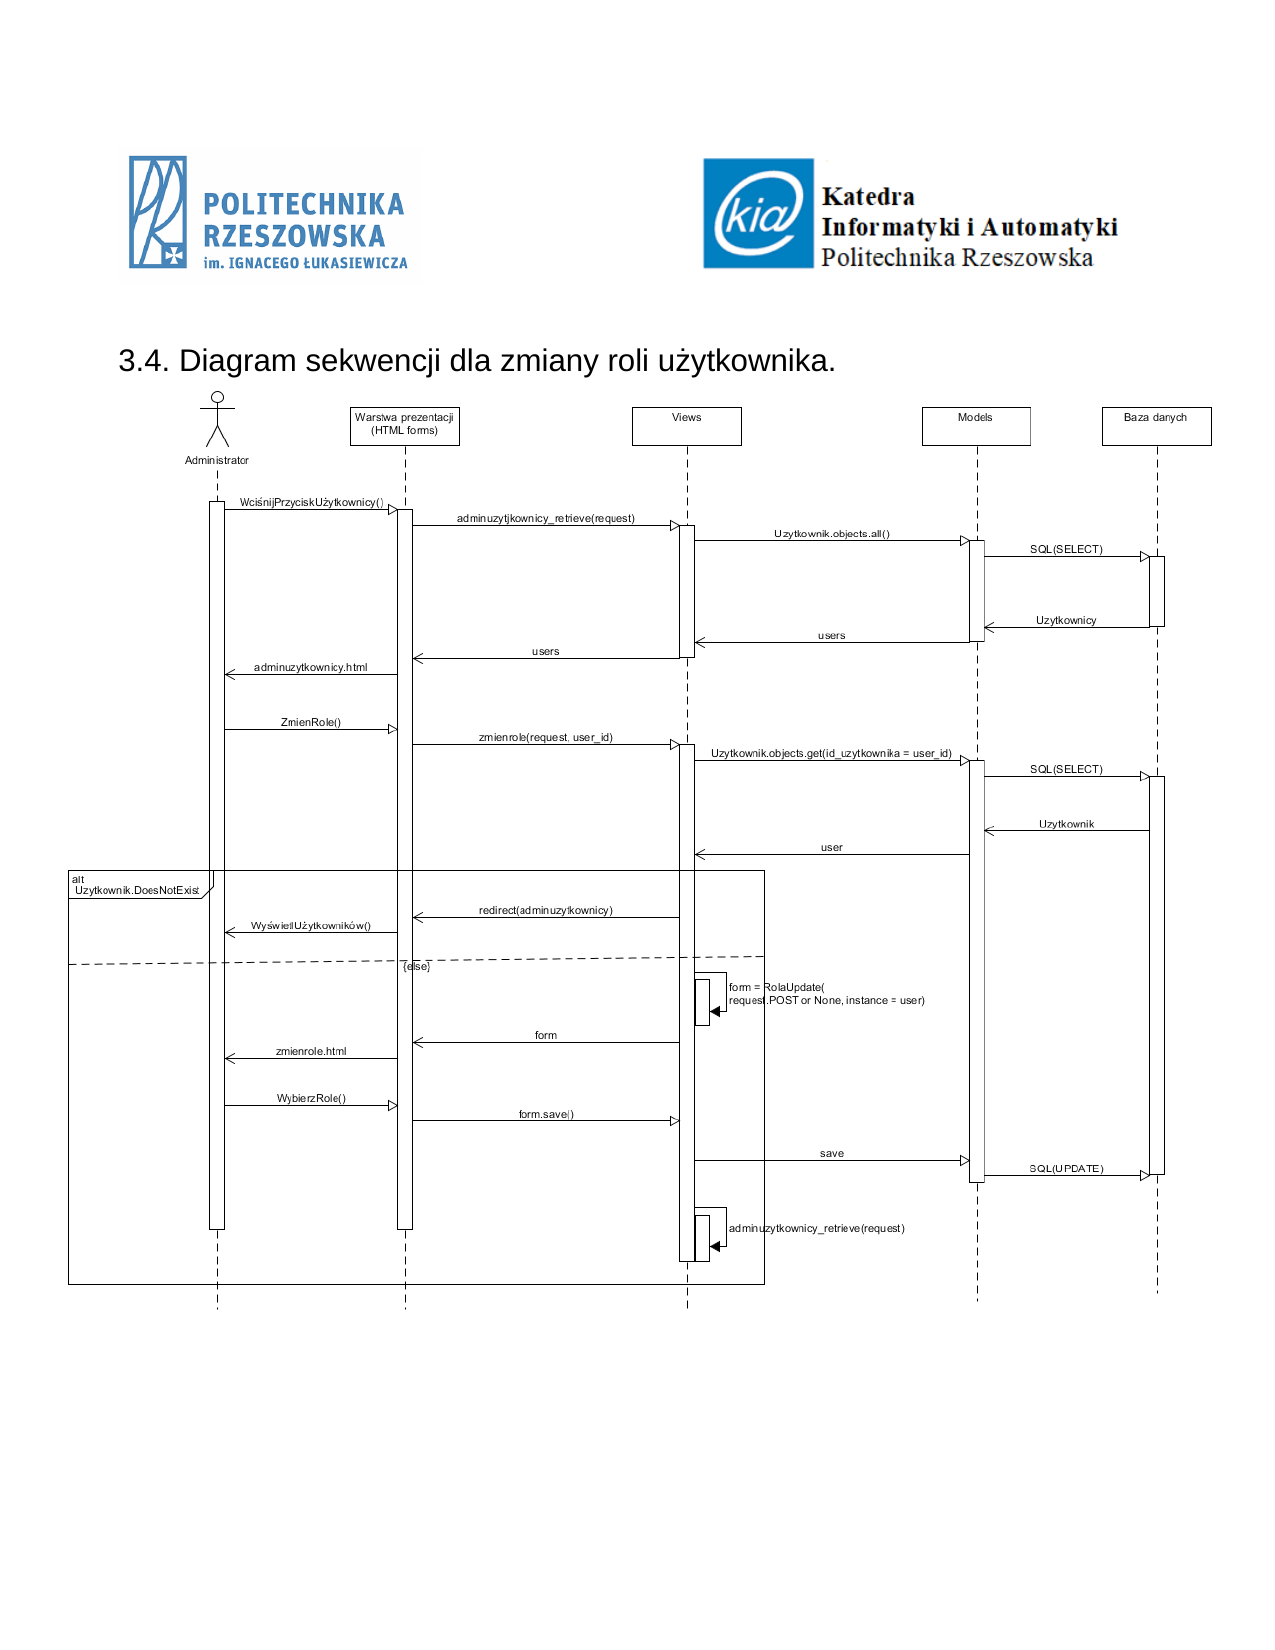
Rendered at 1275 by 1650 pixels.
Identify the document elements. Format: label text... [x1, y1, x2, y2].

picture [685, 143, 1147, 286]
subtitle 3.4. Diagram sekwencji dla zmiany roli użytkownika. [118, 342, 1157, 378]
picture [118, 147, 423, 284]
picture [59, 390, 1216, 1314]
